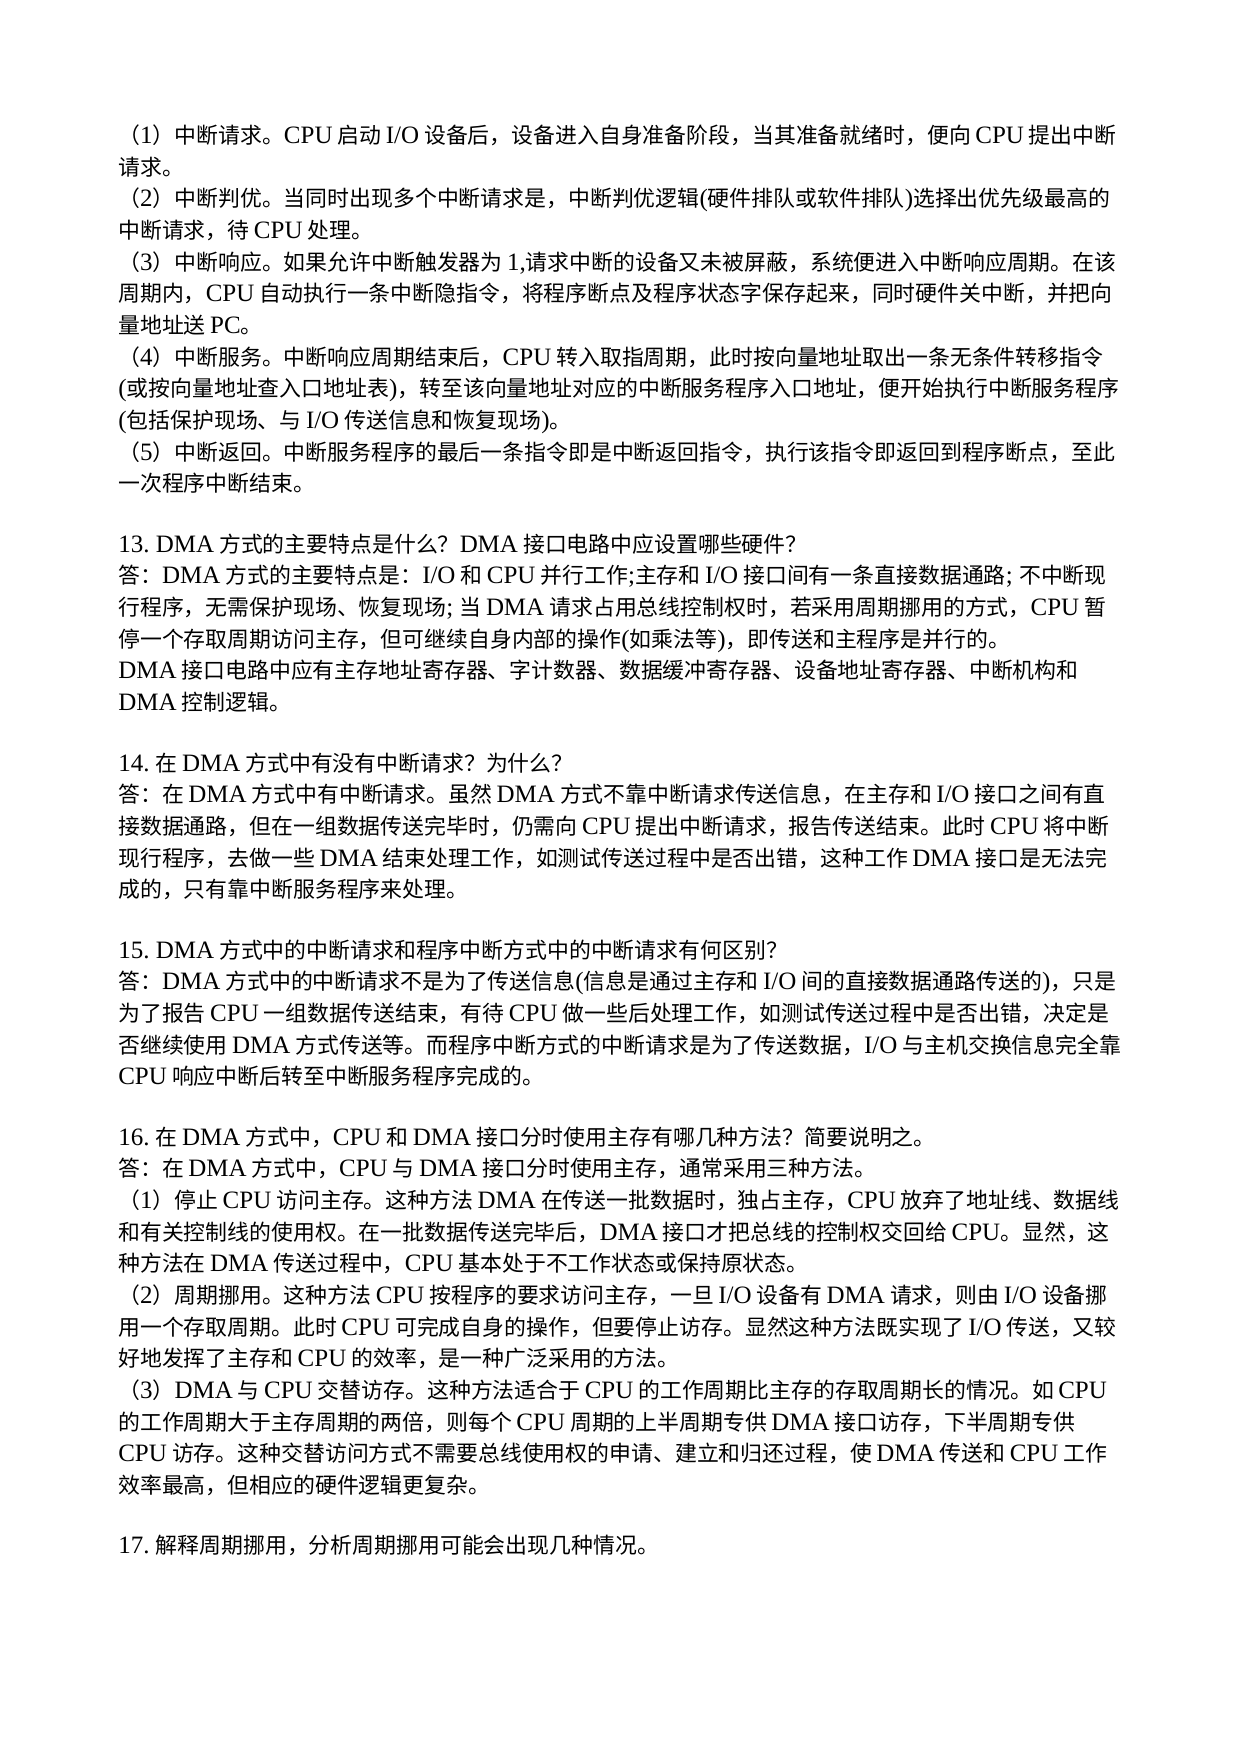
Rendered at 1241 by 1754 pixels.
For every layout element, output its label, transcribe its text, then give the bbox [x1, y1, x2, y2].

text （1）停止CPU访问主存。这种方法DMA在传送一批数据时，独占主存，CPU放弃了地址线、数据线和有关控制线的使用权。在一批数据传送完毕后，DMA接口才把总线的控制权交回给CPU。显然，这种方法在DMA传送过程中，CPU基本处于不工作状态或保持原状态。 [118, 1183, 1122, 1278]
text （4）中断服务。中断响应周期结束后，CPU转入取指周期，此时按向量地址取出一条无条件转移指令(或按向量地址查入口地址表)，转至该向量地址对应的中断服务程序入口地址，便开始执行中断服务程序(包括保护现场、与I/O传送信息和恢复现场)。 [118, 340, 1122, 435]
text DMA接口电路中应有主存地址寄存器、字计数器、数据缓冲寄存器、设备地址寄存器、中断机构和DMA控制逻辑。 [118, 653, 1122, 717]
text （5）中断返回。中断服务程序的最后一条指令即是中断返回指令，执行该指令即返回到程序断点，至此一次程序中断结束。 [118, 435, 1122, 498]
text 答：在DMA方式中有中断请求。虽然DMA方式不靠中断请求传送信息，在主存和I/O接口之间有直接数据通路，但在一组数据传送完毕时，仍需向CPU提出中断请求，报告传送结束。此时CPU将中断现行程序，去做一些DMA结束处理工作，如测试传送过程中是否出错，这种工作DMA接口是无法完成的，只有靠中断服务程序来处理。 [118, 777, 1122, 904]
text 16. 在DMA方式中，CPU和DMA接口分时使用主存有哪几种方法？简要说明之。 [118, 1120, 1122, 1151]
text 答：在DMA方式中，CPU与DMA接口分时使用主存，通常采用三种方法。 [118, 1151, 1122, 1183]
text （3）中断响应。如果允许中断触发器为1,请求中断的设备又未被屏蔽，系统便进入中断响应周期。在该周期内，CPU自动执行一条中断隐指令，将程序断点及程序状态字保存起来，同时硬件关中断，并把向量地址送PC。 [118, 245, 1122, 340]
text （2）周期挪用。这种方法CPU按程序的要求访问主存，一旦I/O设备有DMA请求，则由I/O设备挪用一个存取周期。此时CPU可完成自身的操作，但要停止访存。显然这种方法既实现了I/O传送，又较好地发挥了主存和CPU的效率，是一种广泛采用的方法。 [118, 1278, 1122, 1373]
text 答：DMA方式中的中断请求不是为了传送信息(信息是通过主存和I/O间的直接数据通路传送的)，只是为了报告CPU一组数据传送结束，有待CPU做一些后处理工作，如测试传送过程中是否出错，决定是否继续使用DMA方式传送等。而程序中断方式的中断请求是为了传送数据，I/O与主机交换信息完全靠CPU响应中断后转至中断服务程序完成的。 [118, 964, 1122, 1091]
text （2）中断判优。当同时出现多个中断请求是，中断判优逻辑(硬件排队或软件排队)选择出优先级最高的中断请求，待CPU处理。 [118, 181, 1122, 245]
text 答：DMA方式的主要特点是：I/O和CPU并行工作;主存和I/O接口间有一条直接数据通路; 不中断现行程序，无需保护现场、恢复现场; 当DMA请求占用总线控制权时，若采用周期挪用的方式，CPU暂停一个存取周期访问主存，但可继续自身内部的操作(如乘法等)，即传送和主程序是并行的。 [118, 558, 1122, 653]
text （1）中断请求。CPU启动I/O设备后，设备进入自身准备阶段，当其准备就绪时，便向CPU提出中断请求。 [118, 118, 1122, 181]
text 15. DMA方式中的中断请求和程序中断方式中的中断请求有何区别？ [118, 933, 1122, 964]
text 13. DMA方式的主要特点是什么？DMA接口电路中应设置哪些硬件？ [118, 527, 1122, 558]
text （3）DMA与CPU交替访存。这种方法适合于CPU的工作周期比主存的存取周期长的情况。如CPU的工作周期大于主存周期的两倍，则每个CPU周期的上半周期专供DMA接口访存，下半周期专供CPU访存。这种交替访问方式不需要总线使用权的申请、建立和归还过程，使DMA传送和CPU工作效率最高，但相应的硬件逻辑更复杂。 [118, 1373, 1122, 1500]
text 17. 解释周期挪用，分析周期挪用可能会出现几种情况。 [118, 1528, 1122, 1560]
text 14. 在DMA方式中有没有中断请求？为什么？ [118, 746, 1122, 777]
